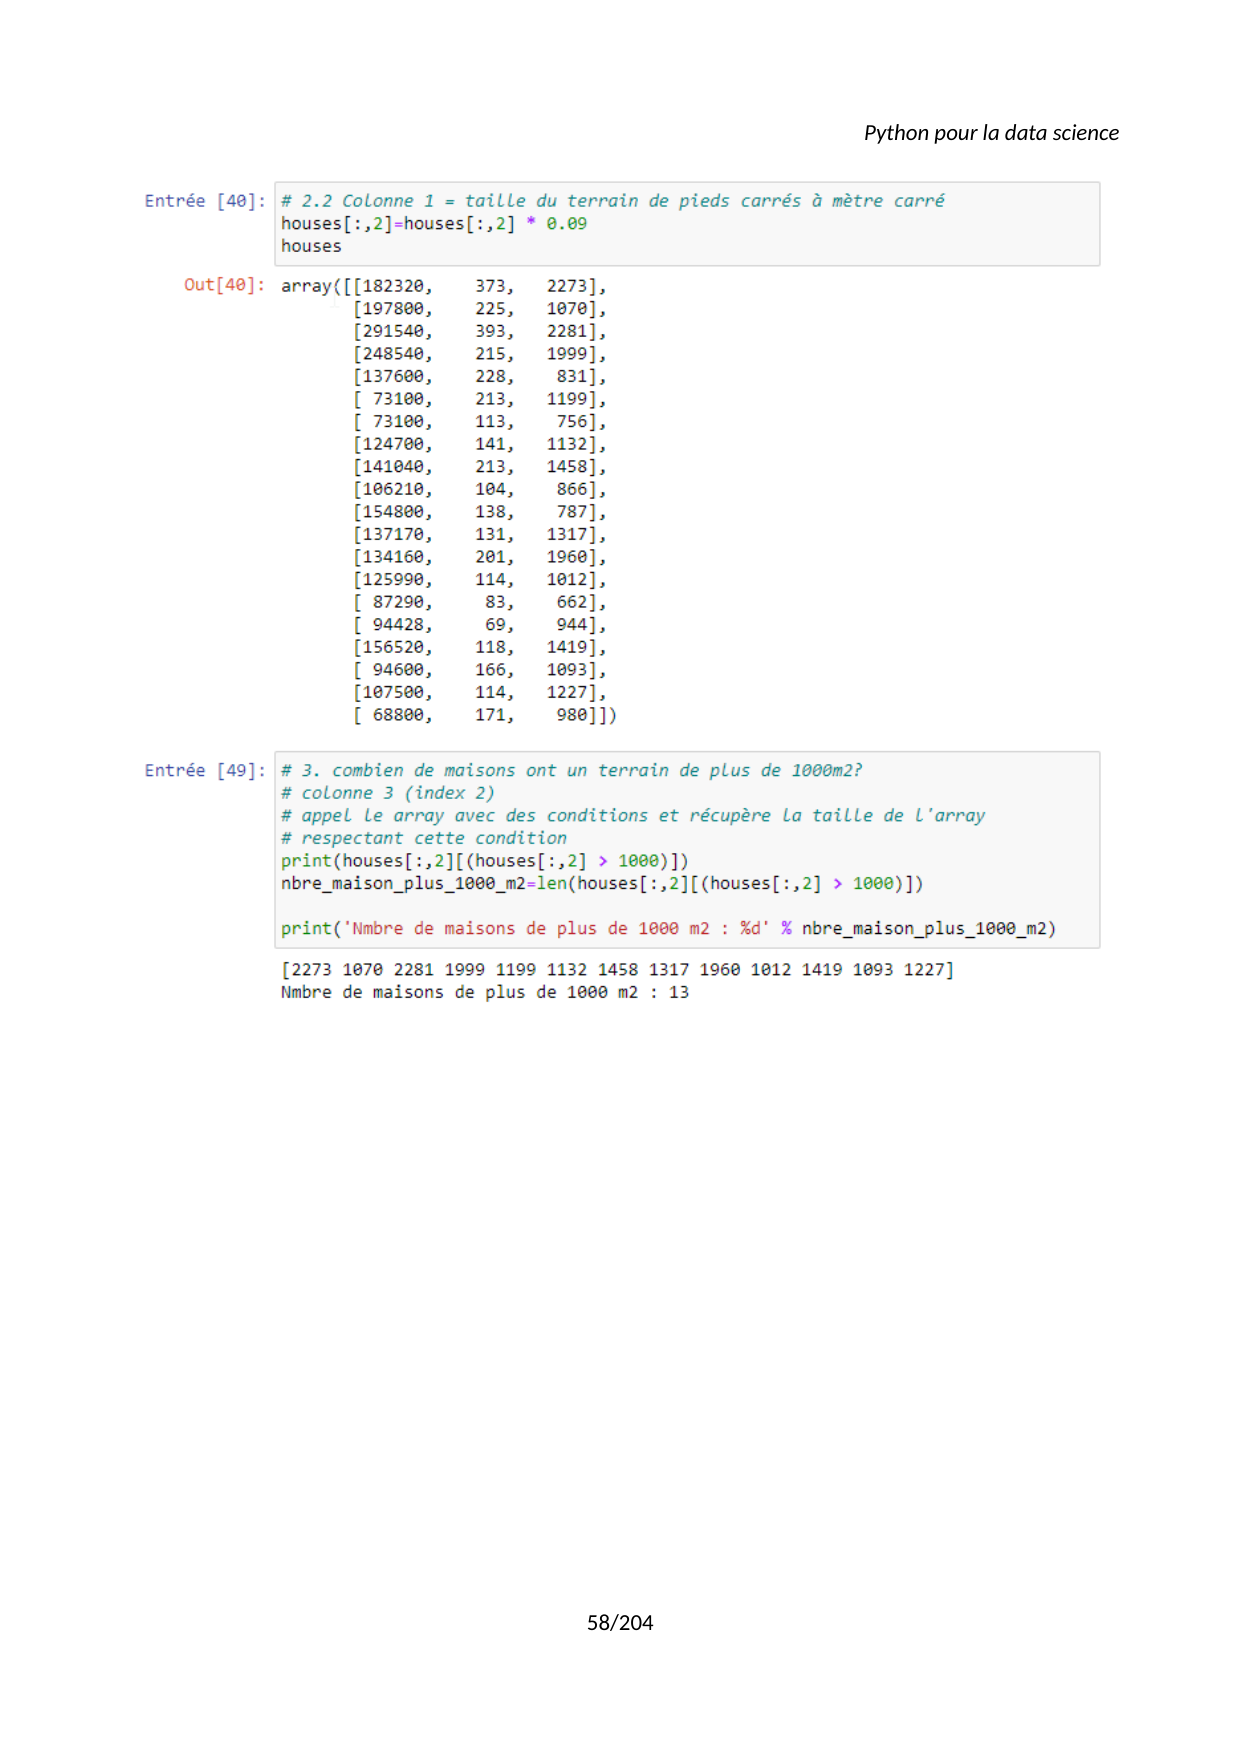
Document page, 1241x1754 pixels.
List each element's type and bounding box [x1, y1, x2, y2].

picture [118, 175, 1122, 1014]
